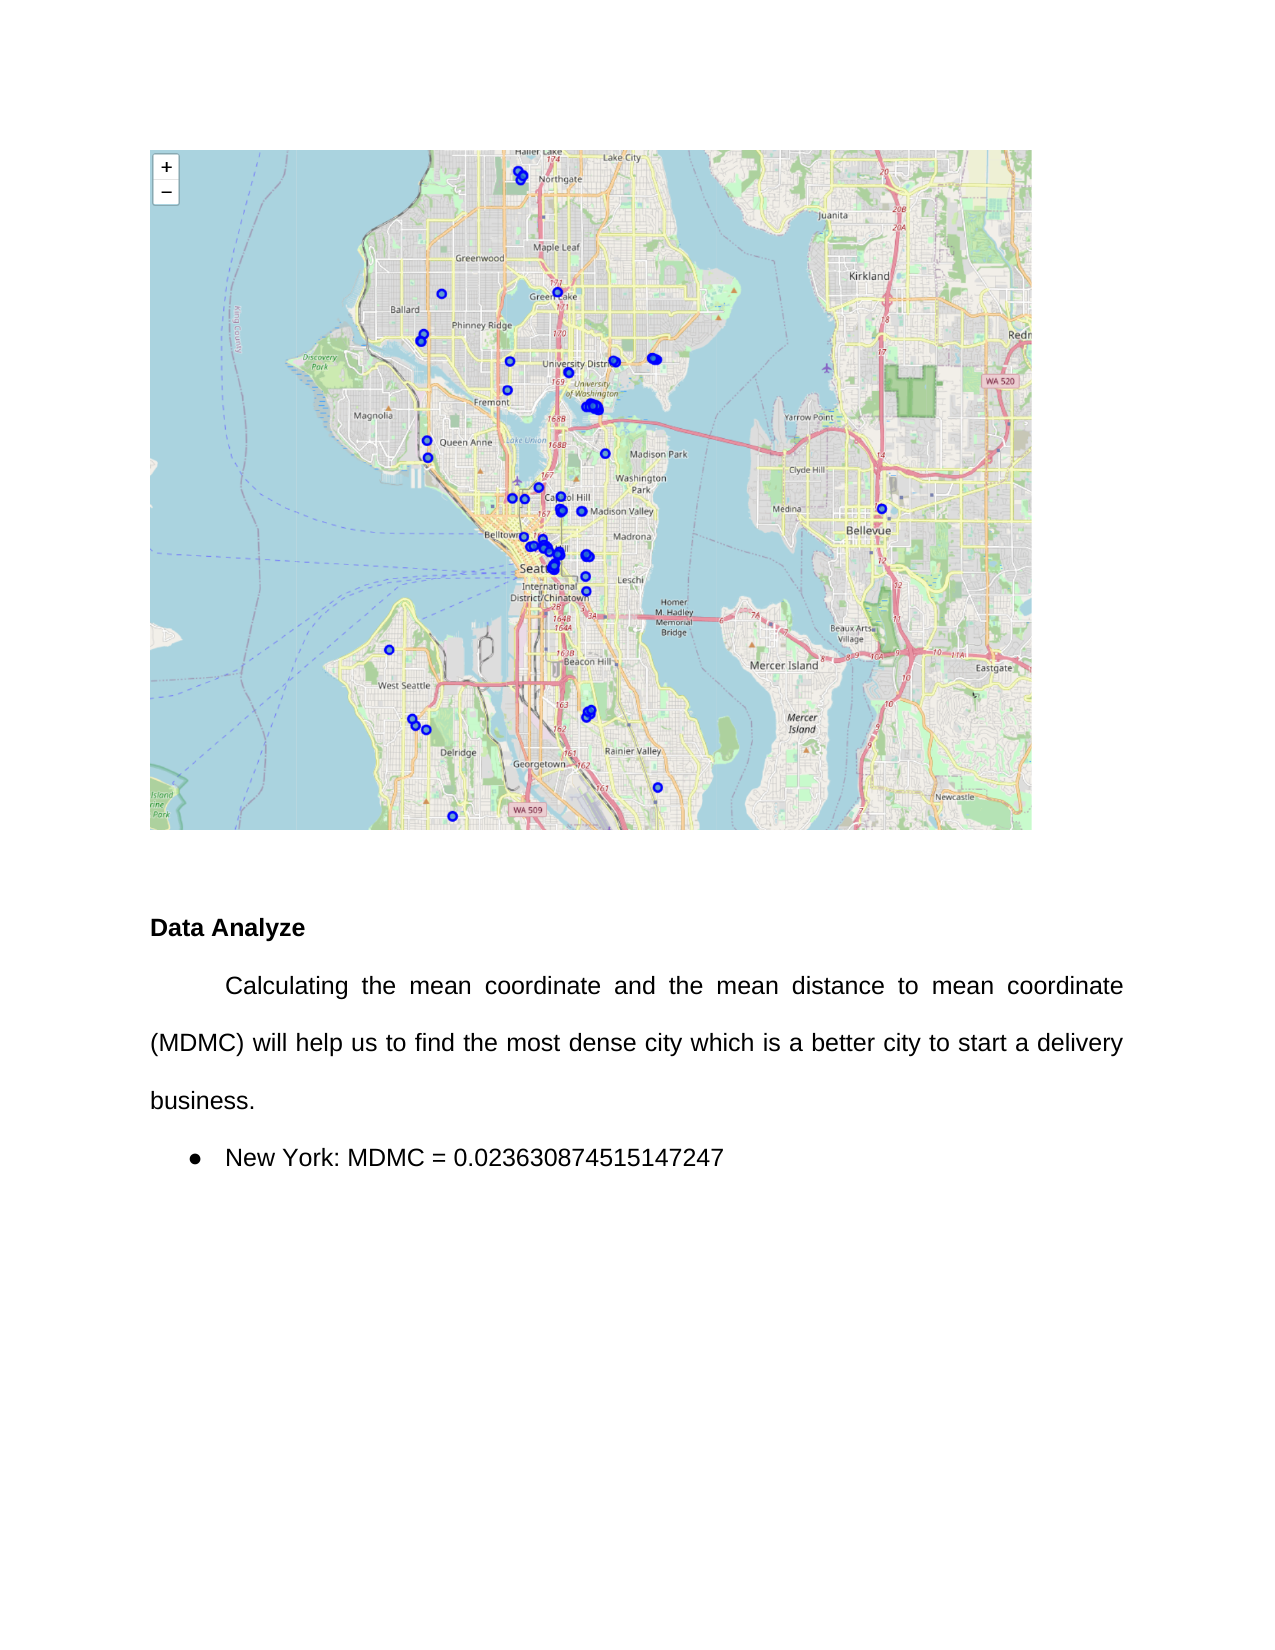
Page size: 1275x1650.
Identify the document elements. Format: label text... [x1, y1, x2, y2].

text Calculating the mean coordinate and the mean distance to mean coordinate (MDMC) will help us to find the most dense city which is a better city to start a delivery business. [150, 971, 1125, 1115]
picture [150, 150, 1032, 830]
text Data Analyze [150, 913, 1125, 942]
list New York: MDMC = 0.023630874515147247 [187, 1143, 1125, 1172]
